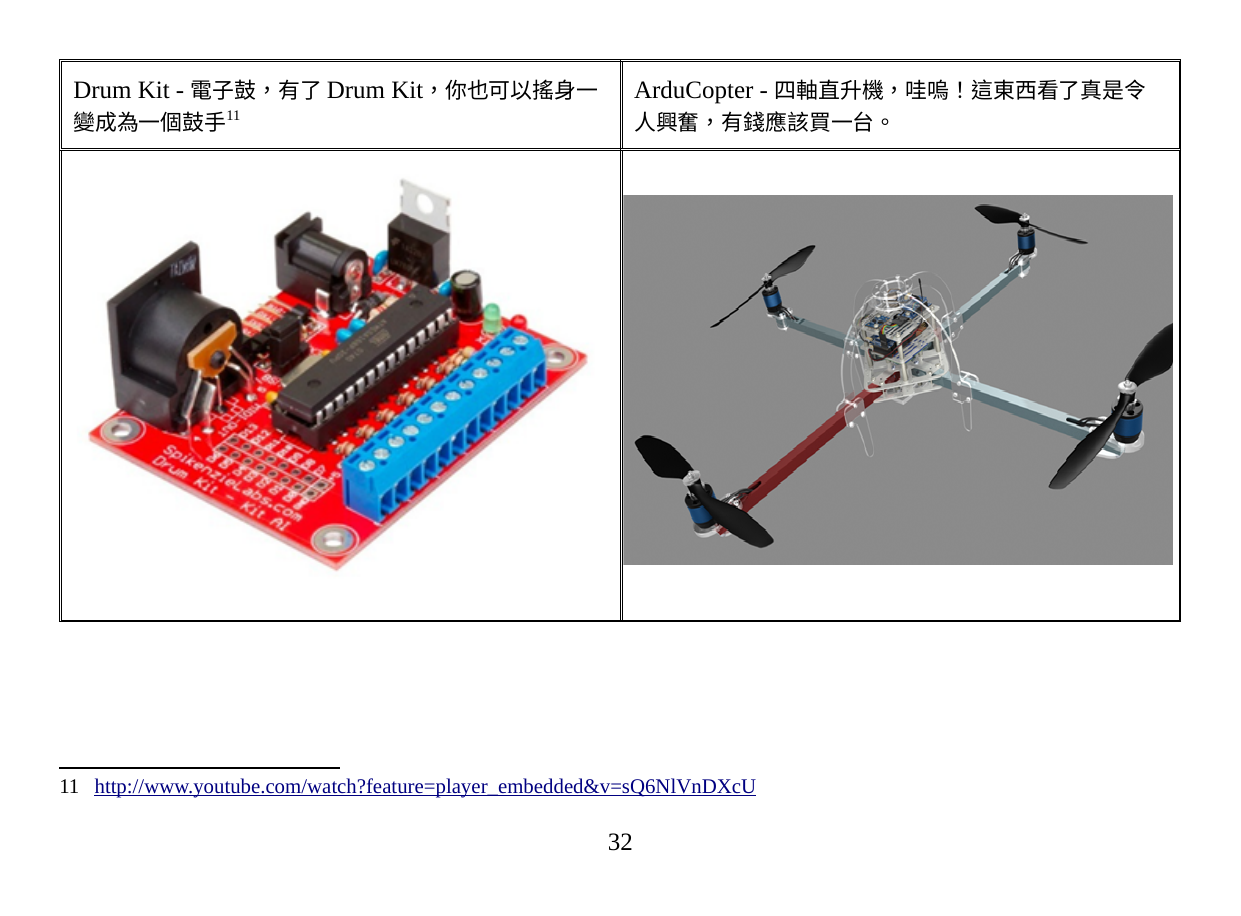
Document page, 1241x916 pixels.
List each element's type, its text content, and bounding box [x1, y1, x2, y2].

table_cell [62, 151, 620, 620]
picture [76, 162, 605, 580]
table_header Drum Kit - 電子鼓，有了 Drum Kit，你也可以搖身一變成為一個鼓手 [62, 62, 620, 148]
picture [623, 195, 1173, 565]
table_header ArduCopter - 四軸直升機，哇嗚！這東西看了真是令人興奮，有錢應該買一台。 [623, 62, 1179, 148]
table_cell [623, 151, 1179, 620]
